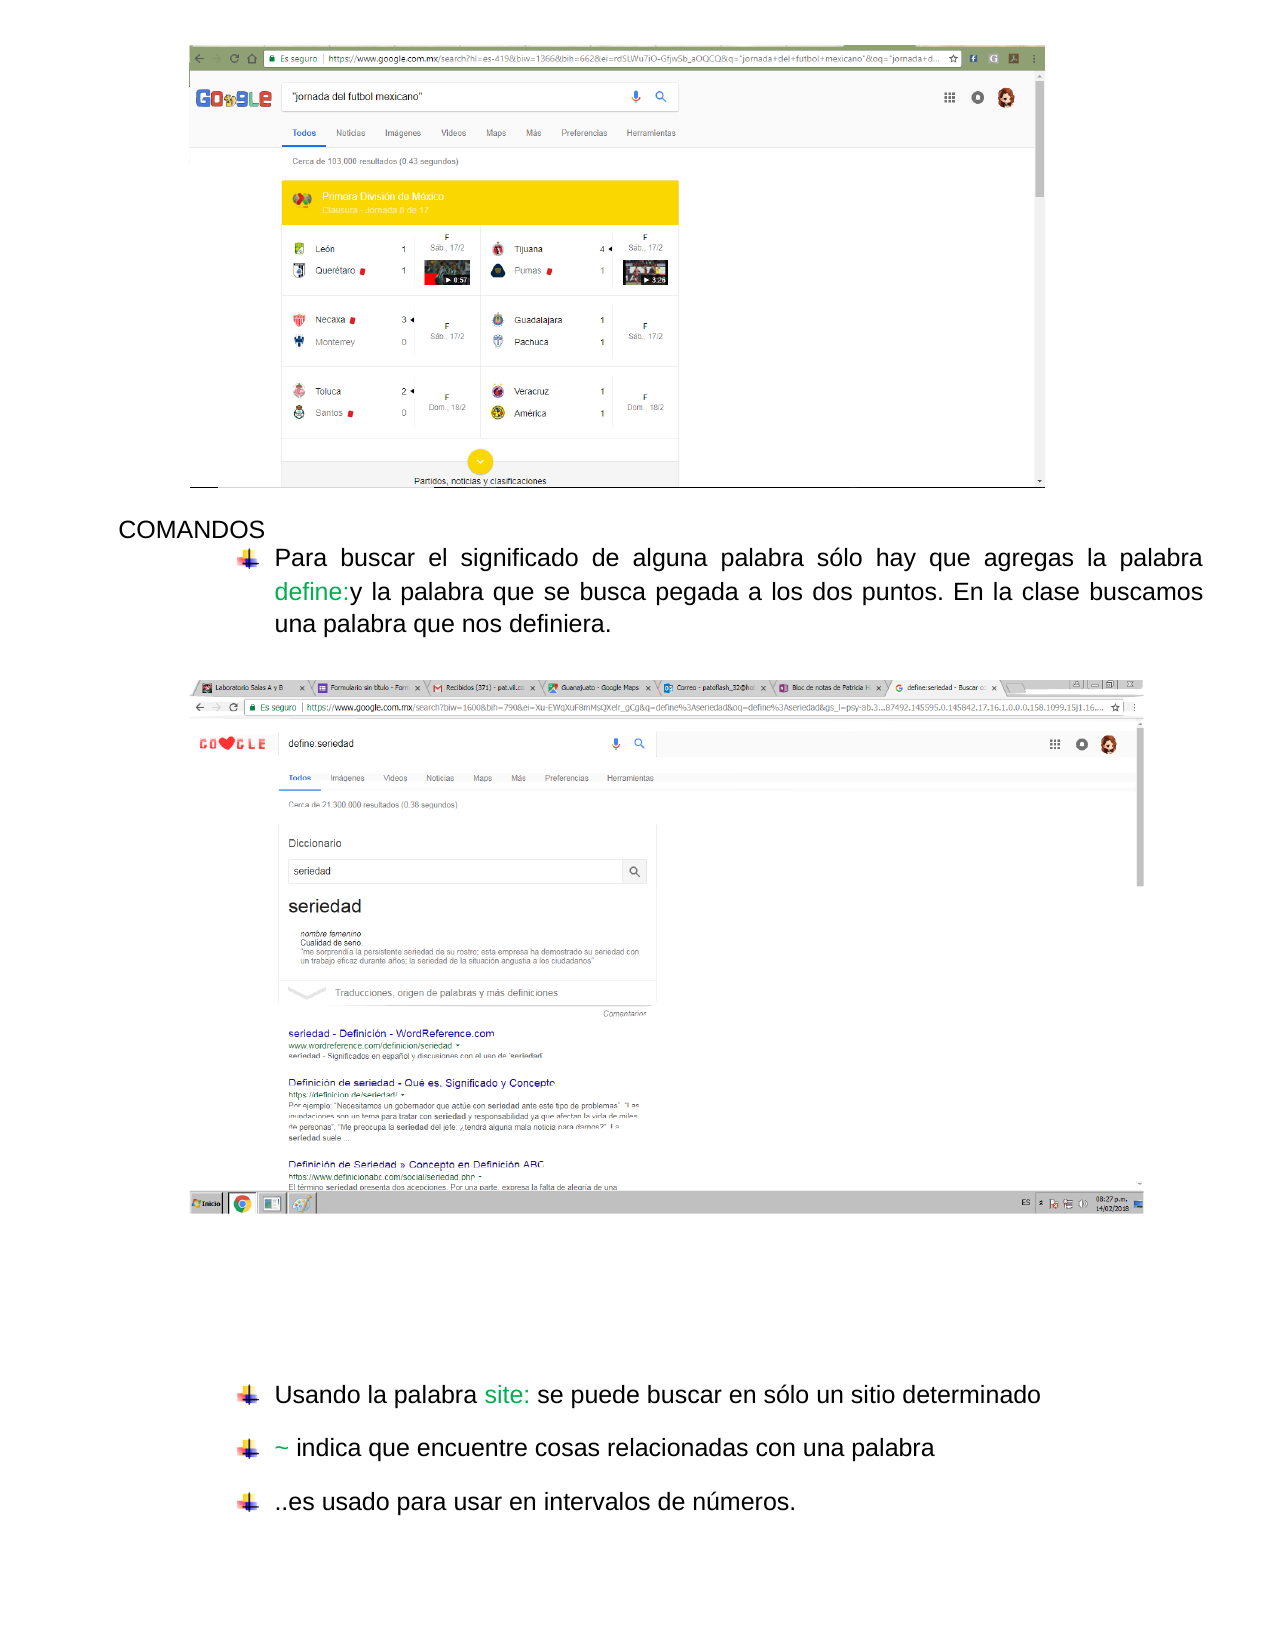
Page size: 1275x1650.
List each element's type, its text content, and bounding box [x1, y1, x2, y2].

list Para buscar el significado de alguna palabra sólo hay que agregas la palabra define:y la palabra que se busca pegada a los dos puntos. En la clase buscamos una palabra que nos definiera. [237, 543, 1205, 638]
list Usando la palabra site: se puede buscar en sólo un sitio determinado [237, 1379, 1205, 1408]
list ..es usado para usar en intervalos de números. [237, 1487, 1205, 1516]
text COMANDOS [118, 515, 1205, 543]
list ~ indica que encuentre cosas relacionadas con una palabra [237, 1433, 1205, 1462]
